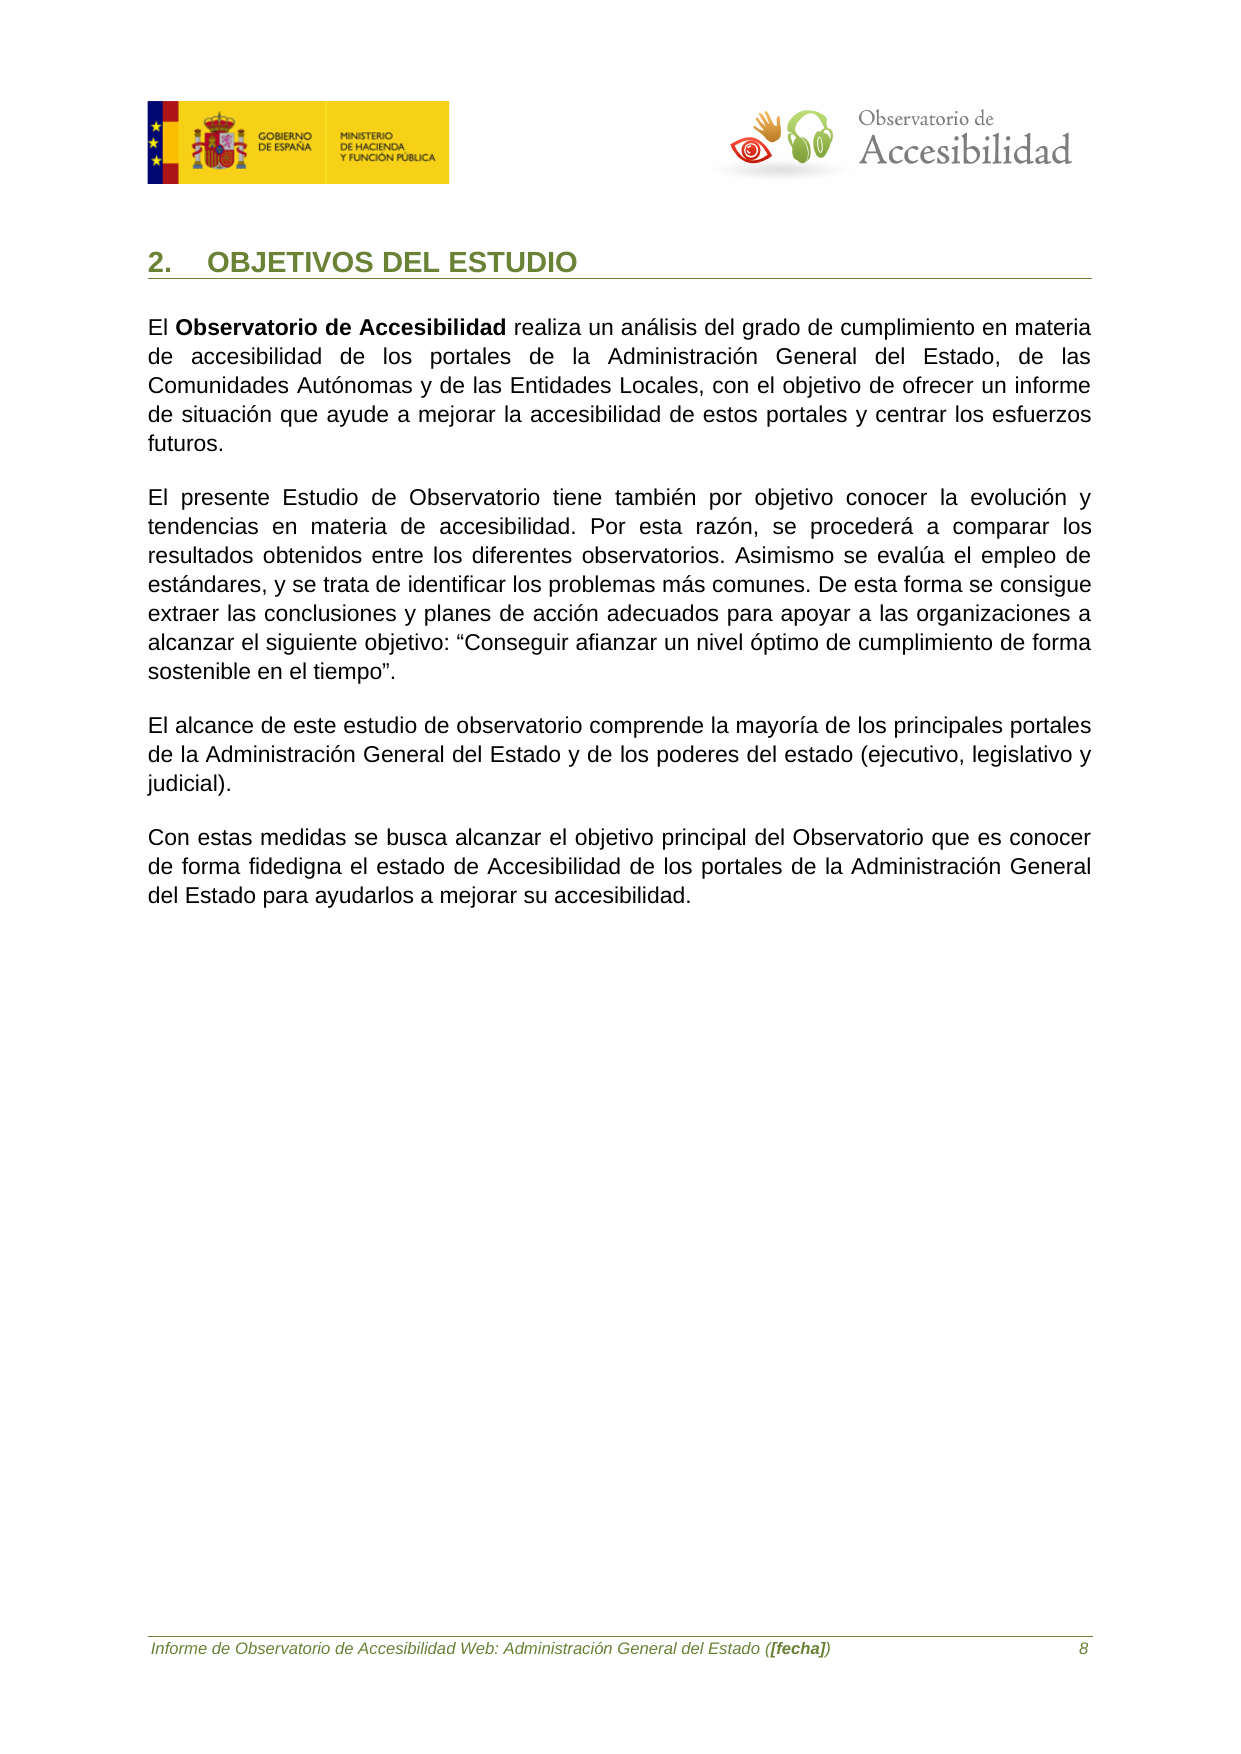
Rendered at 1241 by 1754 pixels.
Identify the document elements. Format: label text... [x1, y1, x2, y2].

text El Observatorio de Accesibilidad realiza un análisis del grado de cumplimiento en materia de accesibilidad de los portales de la Administración General del Estado, de las Comunidades Autónomas y de las Entidades Locales, con el objetivo de ofrecer un informe de situación que ayude a mejorar la accesibilidad de estos portales y centrar los esfuerzos futuros. [148, 314, 1092, 456]
text Con estas medidas se busca alcanzar el objetivo principal del Observatorio que es conocer de forma fidedigna el estado de Accesibilidad de los portales de la Administración General del Estado para ayudarlos a mejorar su accesibilidad. [148, 824, 1092, 908]
picture [710, 101, 1086, 184]
subtitle Objetivos del estudio [148, 245, 1092, 278]
text El presente Estudio de Observatorio tiene también por objetivo conocer la evolución y tendencias en materia de accesibilidad. Por esta razón, se procederá a comparar los resultados obtenidos entre los diferentes observatorios. Asimismo se evalúa el empleo de estándares, y se trata de identificar los problemas más comunes. De esta forma se consigue extraer las conclusiones y planes de acción adecuados para apoyar a las organizaciones a alcanzar el siguiente objetivo: “Conseguir afianzar un nivel óptimo de cumplimiento de forma sostenible en el tiempo”. [148, 484, 1092, 684]
picture [147, 101, 450, 184]
text El alcance de este estudio de observatorio comprende la mayoría de los principales portales de la Administración General del Estado y de los poderes del estado (ejecutivo, legislativo y judicial). [148, 712, 1092, 796]
